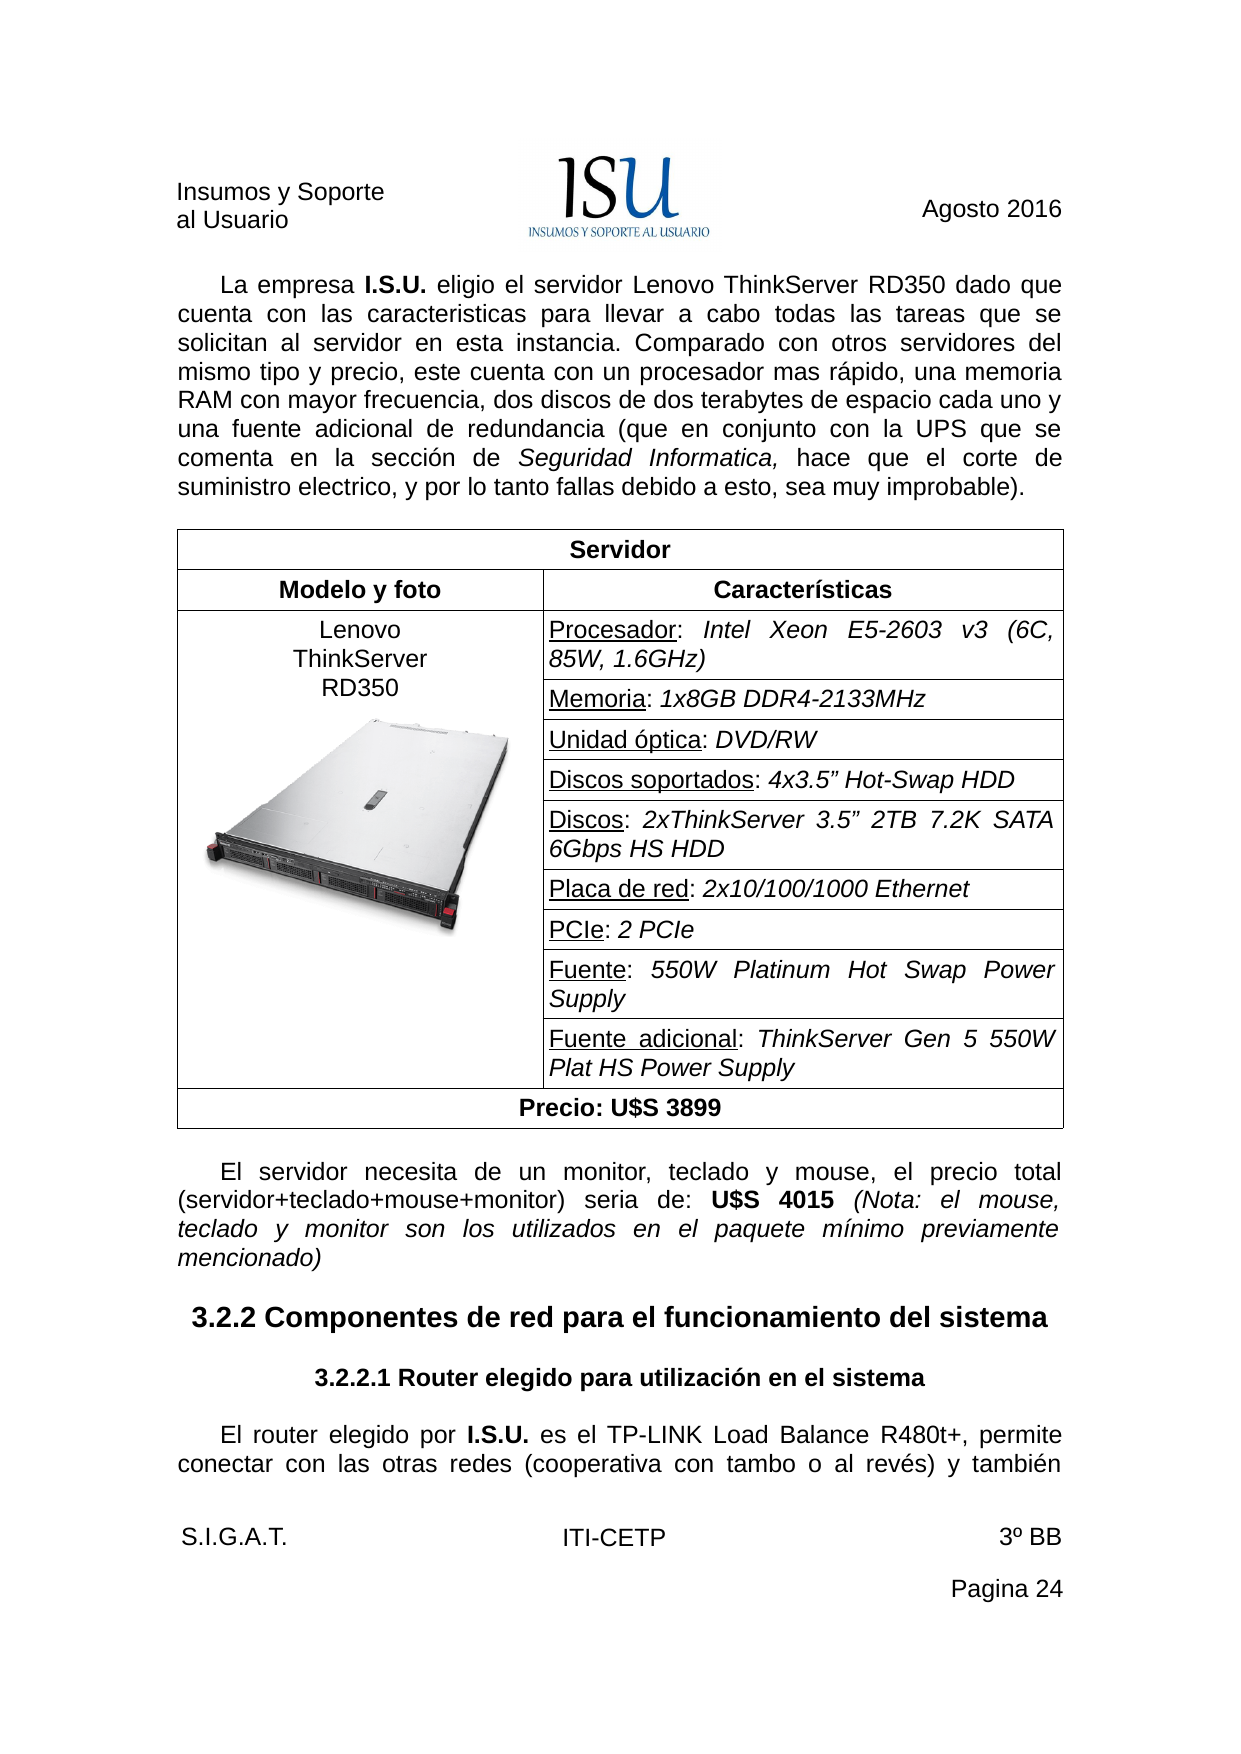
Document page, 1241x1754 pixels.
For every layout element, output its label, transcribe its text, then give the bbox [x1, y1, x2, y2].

text El servidor necesita de un monitor, teclado y mouse, el precio total (servidor+teclado+mouse+monitor) seria de: U$S 4015 (Nota: el mouse, teclado y monitor son los utilizados en el paquete mínimo previamente mencionado) [177, 1157, 1063, 1272]
table_cell Placa de red: 2x10/100/1000 Ethernet [544, 870, 1063, 909]
text 3.2.2 Componentes de red para el funcionamiento del sistema [177, 1300, 1063, 1334]
table_cell Discos soportados: 4x3.5” Hot-Swap HDD [544, 760, 1063, 799]
picture [200, 718, 520, 937]
table_cell Modelo y foto [178, 570, 543, 609]
table_cell Discos: 2xThinkServer 3.5” 2TB 7.2K SATA 6Gbps HS HDD [544, 801, 1063, 869]
table_cell Características [544, 570, 1063, 609]
table_cell Fuente adicional: ThinkServer Gen 5 550W Plat HS Power Supply [544, 1019, 1063, 1087]
table_cell Unidad óptica: DVD/RW [544, 720, 1063, 759]
table_cell Precio: U$S 3899 [178, 1089, 1063, 1128]
text La empresa I.S.U. eligio el servidor Lenovo ThinkServer RD350 dado que cuenta con las caracteristicas para llevar a cabo todas las tareas que se solicitan al servidor en esta instancia. Comparado con otros servidores del mismo tipo y precio, este cuenta con un procesador mas rápido, una memoria RAM con mayor frecuencia, dos discos de dos terabytes de espacio cada uno y una fuente adicional de redundancia (que en conjunto con la UPS que se comenta en la sección de Seguridad Informatica, hace que el corte de suministro electrico, y por lo tanto fallas debido a esto, sea muy improbable). [177, 270, 1063, 500]
table_header Servidor [178, 530, 1063, 569]
table_cell Fuente: 550W Platinum Hot Swap Power Supply [544, 950, 1063, 1018]
text El router elegido por I.S.U. es el TP-LINK Load Balance R480t+, permite conectar con las otras redes (cooperativa con tambo o al revés) y también [177, 1420, 1063, 1478]
table_cell PCIe: 2 PCIe [544, 910, 1063, 949]
text 3.2.2.1 Router elegido para utilización en el sistema [177, 1363, 1063, 1391]
picture [517, 138, 723, 252]
table_cell Lenovo ThinkServer RD350 [178, 611, 543, 1087]
table_cell Procesador: Intel Xeon E5-2603 v3 (6C, 85W, 1.6GHz) [544, 611, 1063, 679]
table_cell Memoria: 1x8GB DDR4-2133MHz [544, 680, 1063, 719]
